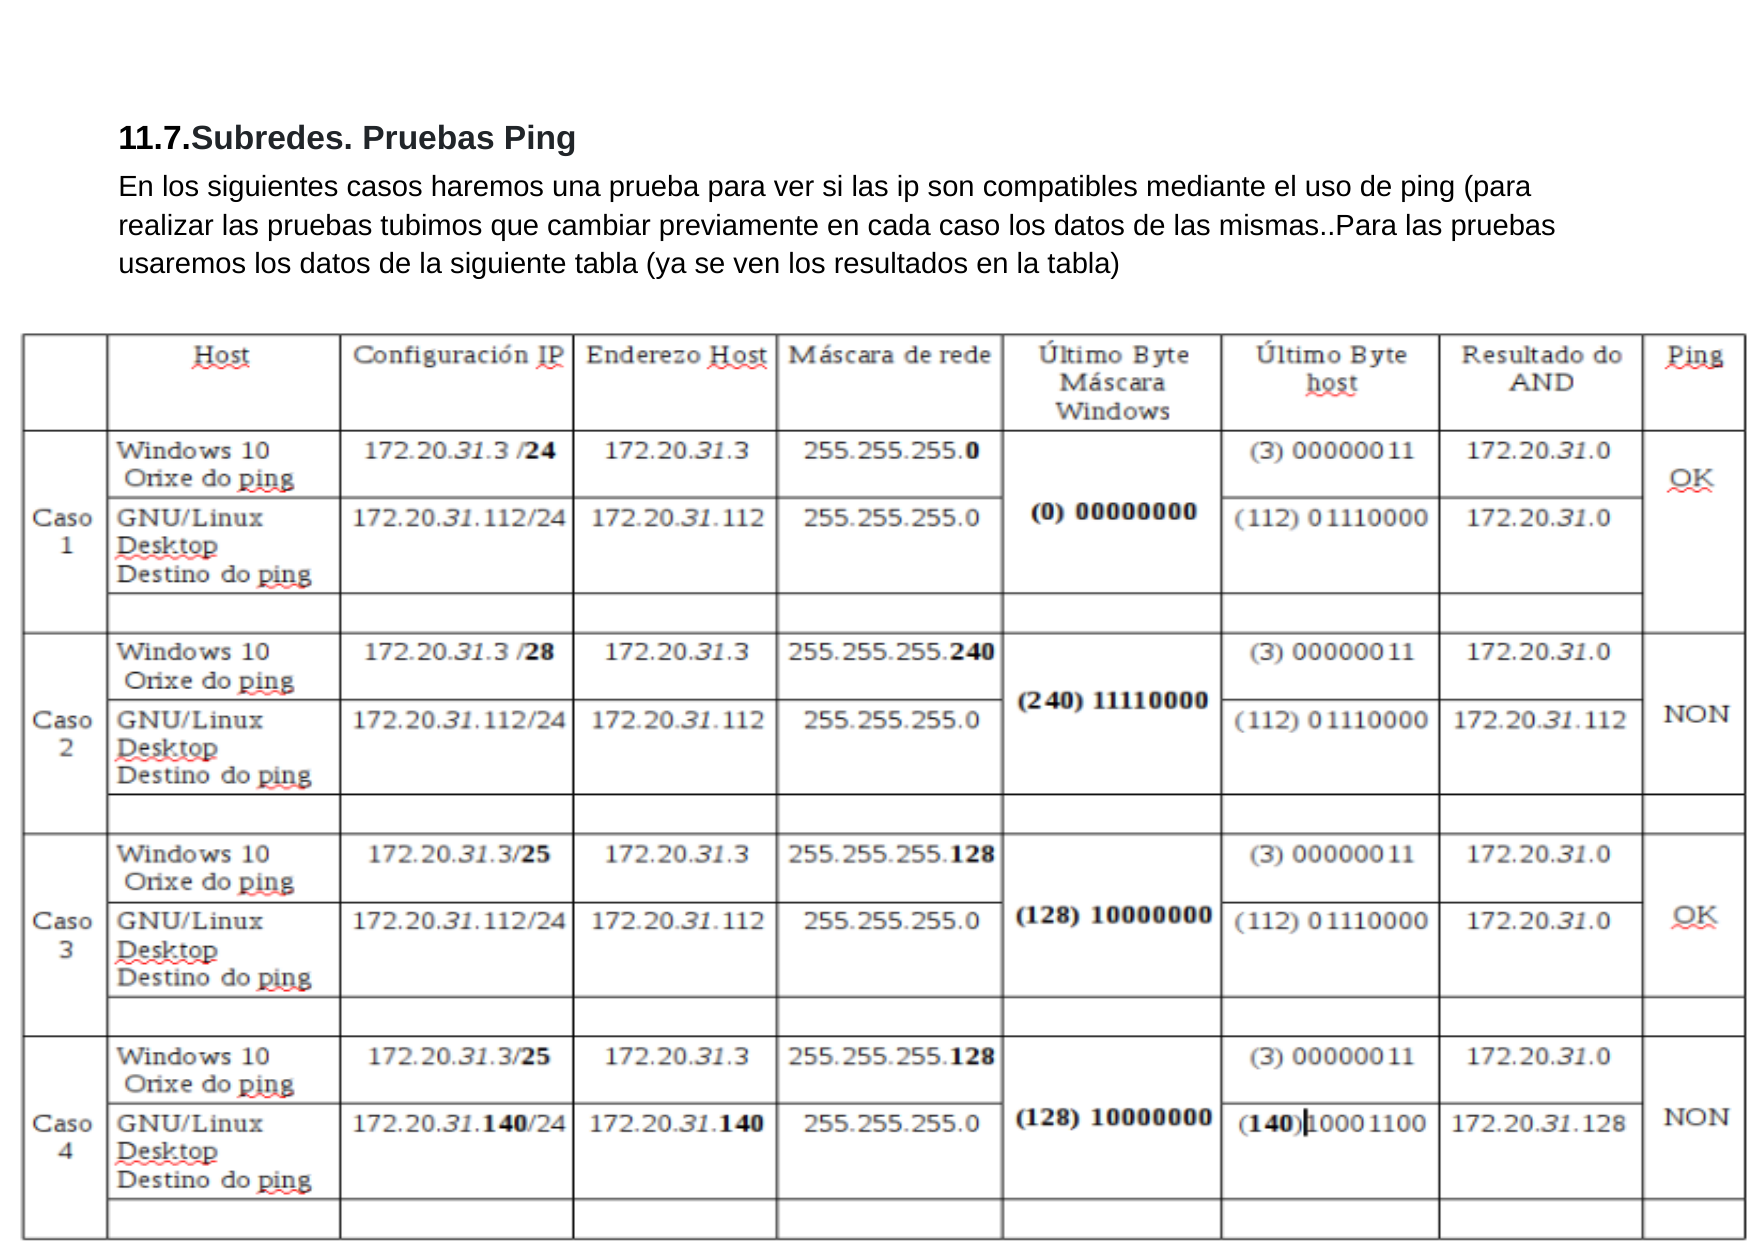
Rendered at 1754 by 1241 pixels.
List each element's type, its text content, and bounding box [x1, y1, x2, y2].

subtitle 11.7.Subredes. Pruebas Ping [118, 118, 1636, 157]
text En los siguientes casos haremos una prueba para ver si las ip son compatibles mediante el uso de ping (para realizar las pruebas tubimos que cambiar previamente en cada caso los datos de las mismas..Para las pruebas usaremos los datos de la siguiente tabla (ya se ven los resultados en la tabla) [118, 169, 1636, 313]
picture [7, 333, 1754, 1241]
